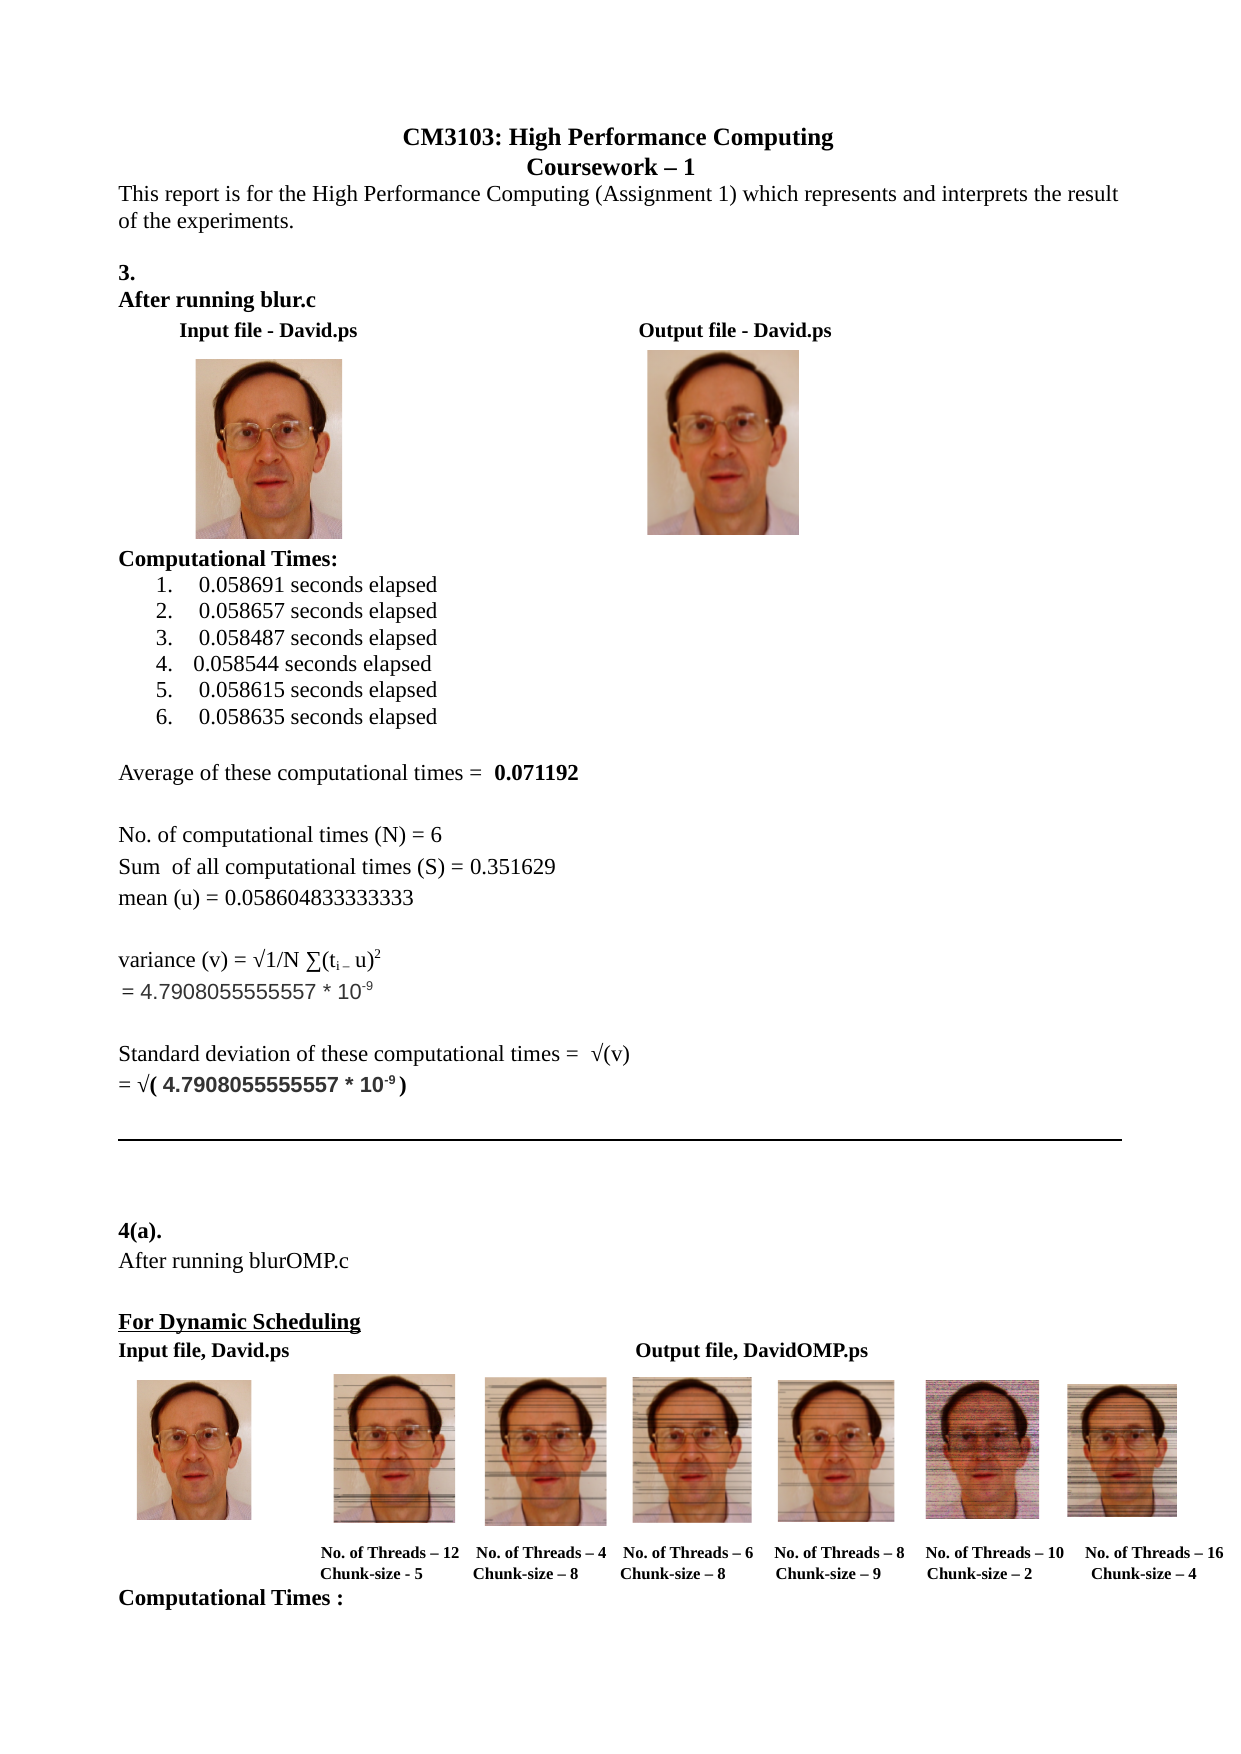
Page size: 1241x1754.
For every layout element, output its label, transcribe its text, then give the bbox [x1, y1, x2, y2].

text For Dynamic Scheduling [118, 1308, 1122, 1334]
text Input file - David.ps Output file - David.ps [118, 312, 1122, 343]
text Chunk-size - 5 Chunk-size – 8 Chunk-size – 8 Chunk-size – 9 Chunk-size – 2 Chunk-size – 4 [118, 1563, 1240, 1584]
text Average of these computational times = 0.071192 [118, 755, 1122, 787]
text 4(a). [118, 1217, 1122, 1243]
picture [484, 1377, 607, 1526]
picture [136, 1380, 252, 1520]
text = 4.7908055555557 * 10-9 [118, 974, 1122, 1005]
picture [925, 1380, 1040, 1519]
list 0.058657 seconds elapsed [156, 597, 1122, 624]
list 0.058691 seconds elapsed [156, 571, 1122, 597]
list 0.058544 seconds elapsed [156, 650, 1122, 676]
text Computational Times: [118, 544, 1122, 571]
text This report is for the High Performance Computing (Assignment 1) which represents and interprets the result of the experiments. [118, 180, 1122, 233]
list 0.058487 seconds elapsed [156, 624, 1122, 650]
text After running blurOMP.c [118, 1247, 1122, 1274]
text CM3103: High Performance Computing [118, 118, 1122, 152]
text No. of Threads – 12 No. of Threads – 4 No. of Threads – 6 No. of Threads – 8 No. of Threads – 10 No. of Threads – 16 [118, 1542, 1240, 1563]
picture [777, 1380, 895, 1522]
text Coursework – 1 [118, 152, 1122, 180]
list 0.058635 seconds elapsed [156, 703, 1122, 729]
text Input file, David.ps Output file, DavidOMP.ps [118, 1338, 1122, 1362]
text No. of computational times (N) = 6 [118, 818, 1122, 849]
picture [647, 350, 799, 535]
picture [632, 1377, 752, 1523]
text Sum of all computational times (S) = 0.351629 [118, 849, 1122, 880]
list 0.058615 seconds elapsed [156, 676, 1122, 703]
text Computational Times : [118, 1584, 1122, 1610]
text 3. [118, 259, 1122, 286]
text variance (v) = √1/N ∑(ti – u)2 [118, 943, 1122, 974]
picture [195, 359, 343, 539]
text Standard deviation of these computational times = √(v) [118, 1037, 1122, 1068]
text After running blur.c [118, 286, 1122, 312]
picture [333, 1374, 456, 1523]
picture [1067, 1384, 1177, 1517]
text = √( 4.7908055555557 * 10-9 ) [118, 1068, 1122, 1099]
text mean (u) = 0.058604833333333 [118, 880, 1122, 912]
